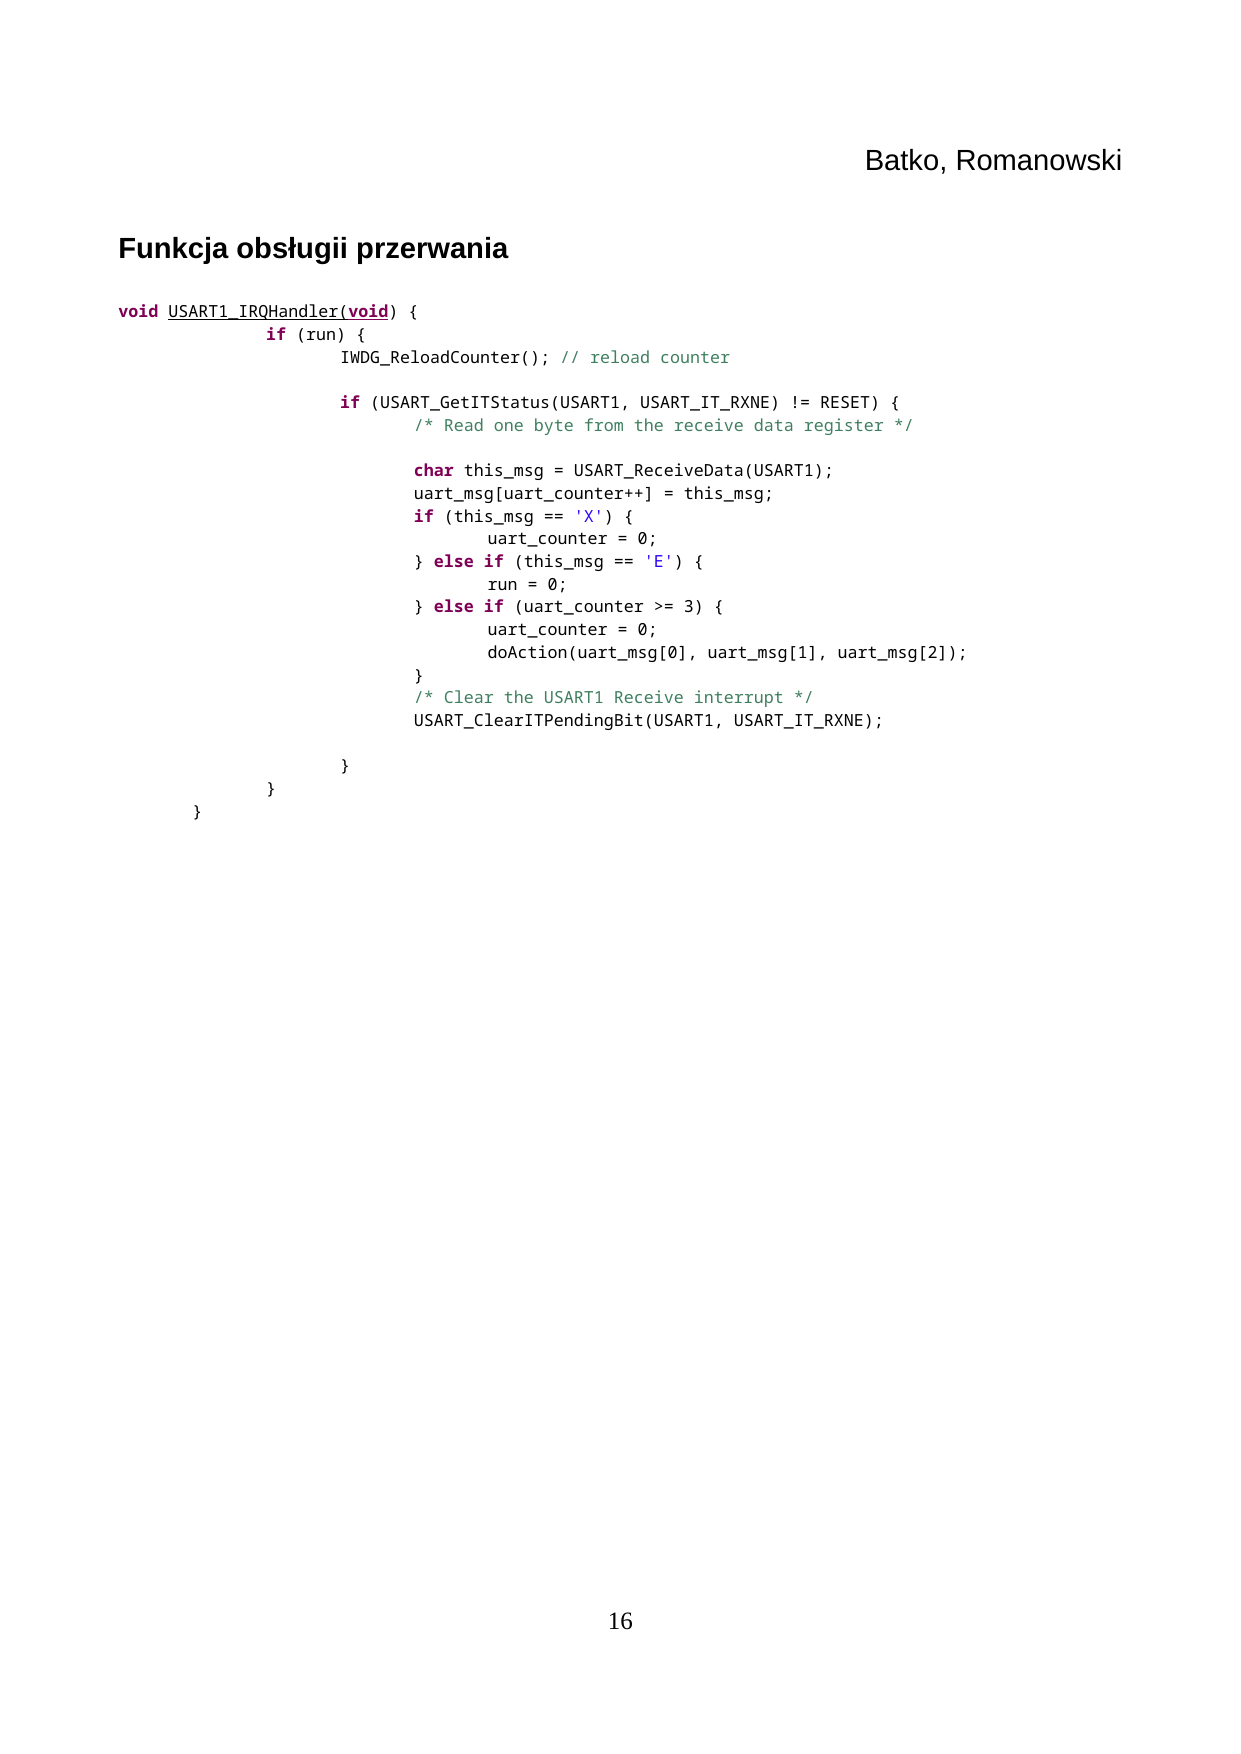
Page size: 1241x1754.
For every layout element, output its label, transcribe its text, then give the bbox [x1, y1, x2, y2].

text uart_counter = 0; [118, 618, 1122, 641]
text if (this_msg == 'X') { [118, 504, 1122, 527]
text if (USART_GetITStatus(USART1, USART_IT_RXNE) != RESET) { [118, 391, 1122, 413]
text } else if (uart_counter >= 3) { [118, 595, 1122, 618]
text } else if (this_msg == 'E') { [118, 550, 1122, 572]
text run = 0; [118, 572, 1122, 595]
text uart_msg[uart_counter++] = this_msg; [118, 482, 1122, 504]
text void USART1_IRQHandler(void) { [118, 300, 1122, 323]
text } [118, 754, 1122, 777]
text } [118, 799, 1122, 822]
text } [118, 663, 1122, 686]
text IWDG_ReloadCounter(); // reload counter [118, 345, 1122, 368]
text /* Clear the USART1 Receive interrupt */ [118, 686, 1122, 709]
text } [118, 777, 1122, 799]
subtitle Funkcja obsługii przerwania [118, 231, 1122, 265]
text /* Read one byte from the receive data register */ [118, 413, 1122, 436]
text USART_ClearITPendingBit(USART1, USART_IT_RXNE); [118, 709, 1122, 731]
text doAction(uart_msg[0], uart_msg[1], uart_msg[2]); [118, 641, 1122, 663]
text if (run) { [118, 323, 1122, 345]
text uart_counter = 0; [118, 527, 1122, 550]
text char this_msg = USART_ReceiveData(USART1); [118, 459, 1122, 482]
